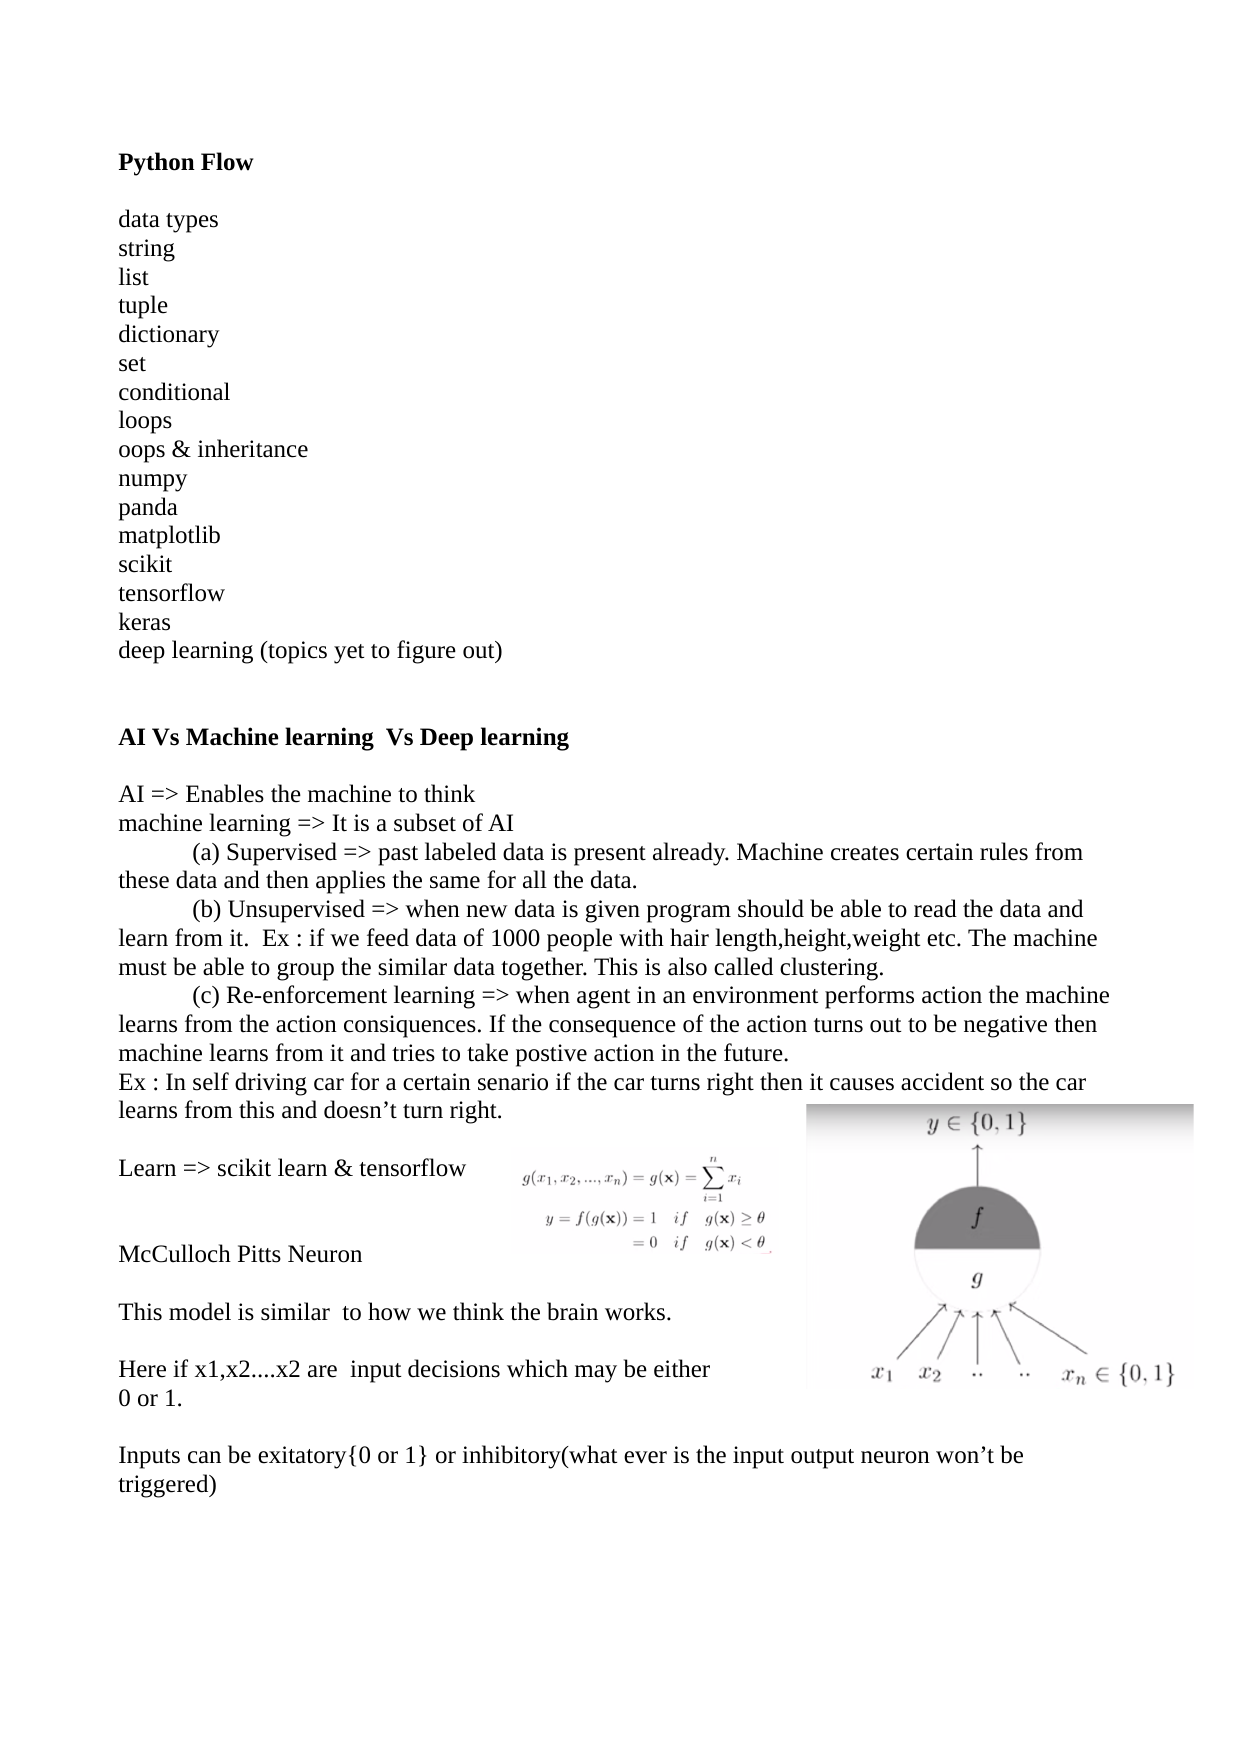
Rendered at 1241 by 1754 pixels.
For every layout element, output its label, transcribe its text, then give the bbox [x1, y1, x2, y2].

text (a) Supervised => past labeled data is present already. Machine creates certain rules from these data and then applies the same for all the data. [118, 837, 1122, 894]
text (b) Unsupervised => when new data is given program should be able to read the data and learn from it. Ex : if we feed data of 1000 people with hair length,height,weight etc. The machine must be able to group the similar data together. This is also called clustering. [118, 894, 1122, 981]
text [807, 1153, 1122, 1182]
text set [118, 348, 1122, 377]
text (c) Re-enforcement learning => when agent in an environment performs action the machine learns from the action consiquences. If the consequence of the action turns out to be negative then machine learns from it and tries to take postive action in the future. [118, 981, 1122, 1067]
text matplotlib [118, 521, 1122, 549]
text loops [118, 406, 1122, 434]
text [807, 1354, 1122, 1383]
text oops & inheritance [118, 434, 1122, 463]
text machine learning => It is a subset of AI [118, 808, 1122, 837]
text McCulloch Pitts Neuron [118, 1239, 806, 1268]
text list [118, 262, 1122, 291]
text 0 or 1. [118, 1383, 1122, 1412]
picture [599, 1168, 753, 1254]
text conditional [118, 377, 1122, 406]
text Python Flow [118, 147, 1122, 176]
text [807, 1297, 1122, 1326]
text numpy [118, 463, 1122, 492]
text data types [118, 204, 1122, 233]
text This model is similar to how we think the brain works. [118, 1297, 806, 1326]
text string [118, 233, 1122, 262]
text keras [118, 607, 1122, 636]
text Ex : In self driving car for a certain senario if the car turns right then it causes accident so the car learns from this and doesn’t turn right. [118, 1067, 1122, 1124]
text AI Vs Machine learning Vs Deep learning [118, 722, 1122, 751]
text [807, 1239, 1122, 1268]
text Inputs can be exitatory{0 or 1} or inhibitory(what ever is the input output neuron won’t be triggered) [118, 1441, 1122, 1498]
text tensorflow [118, 578, 1122, 607]
text scikit [118, 549, 1122, 578]
text Learn => scikit learn & tensorflow [118, 1153, 806, 1182]
text AI => Enables the machine to think [118, 779, 1122, 808]
text panda [118, 492, 1122, 521]
text tuple [118, 291, 1122, 319]
text dictionary [118, 319, 1122, 348]
text deep learning (topics yet to figure out) [118, 636, 1122, 664]
text Here if x1,x2....x2 are input decisions which may be either [118, 1354, 806, 1383]
